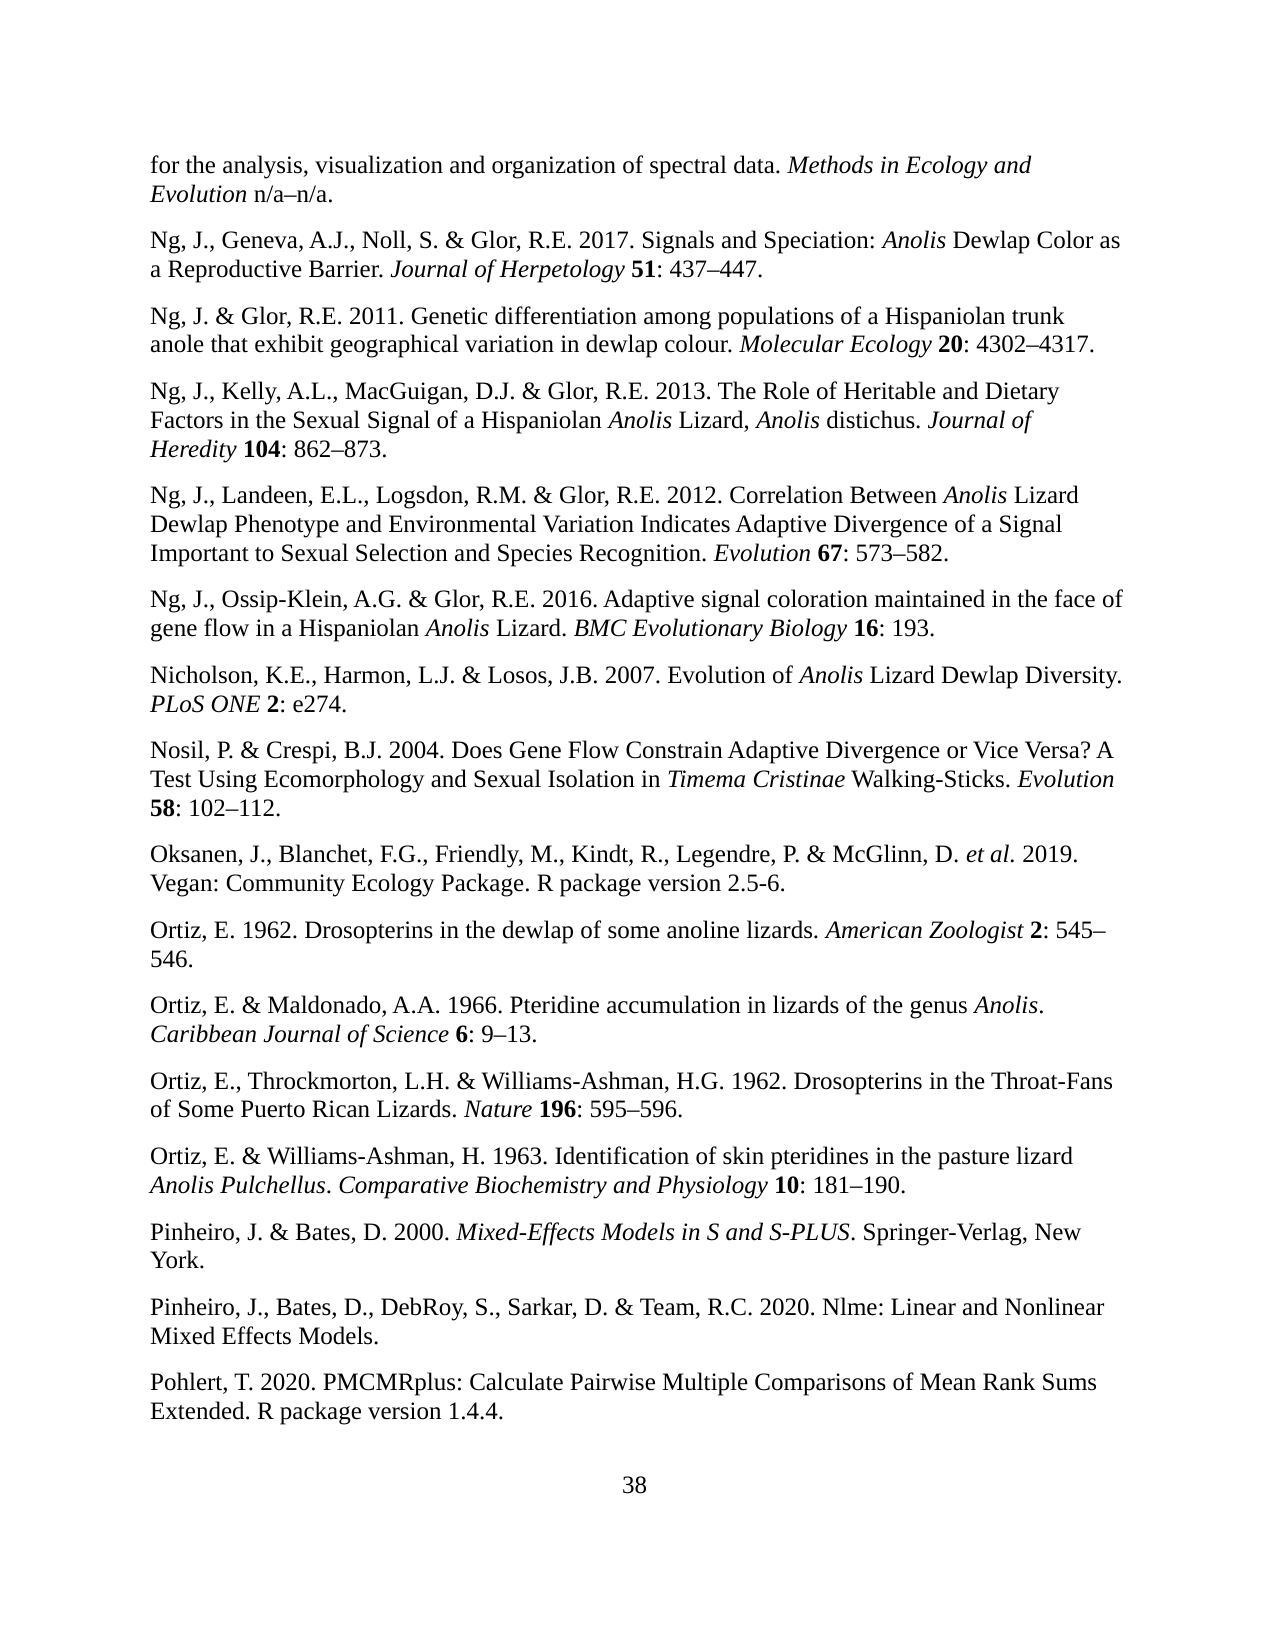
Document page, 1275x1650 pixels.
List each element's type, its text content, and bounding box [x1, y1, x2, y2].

text Ortiz, E., Throckmorton, L.H. & Williams-Ashman, H.G. 1962. Drosopterins in the Throat-Fans of Some Puerto Rican Lizards. Nature 196: 595–596. [150, 1066, 1125, 1123]
text Pinheiro, J., Bates, D., DebRoy, S., Sarkar, D. & Team, R.C. 2020. Nlme: Linear and Nonlinear Mixed Effects Models. [150, 1292, 1125, 1349]
text Ortiz, E. & Maldonado, A.A. 1966. Pteridine accumulation in lizards of the genus Anolis. Caribbean Journal of Science 6: 9–13. [150, 990, 1125, 1048]
text Ortiz, E. 1962. Drosopterins in the dewlap of some anoline lizards. American Zoologist 2: 545–546. [150, 915, 1125, 972]
text for the analysis, visualization and organization of spectral data. Methods in Ecology and Evolution n/a–n/a. [150, 150, 1125, 207]
text Pohlert, T. 2020. PMCMRplus: Calculate Pairwise Multiple Comparisons of Mean Rank Sums Extended. R package version 1.4.4. [150, 1367, 1125, 1425]
text Ng, J., Ossip-Klein, A.G. & Glor, R.E. 2016. Adaptive signal coloration maintained in the face of gene flow in a Hispaniolan Anolis Lizard. BMC Evolutionary Biology 16: 193. [150, 584, 1125, 642]
text Ng, J. & Glor, R.E. 2011. Genetic differentiation among populations of a Hispaniolan trunk anole that exhibit geographical variation in dewlap colour. Molecular Ecology 20: 4302–4317. [150, 301, 1125, 358]
text Ng, J., Geneva, A.J., Noll, S. & Glor, R.E. 2017. Signals and Speciation: Anolis Dewlap Color as a Reproductive Barrier. Journal of Herpetology 51: 437–447. [150, 225, 1125, 283]
text Ng, J., Kelly, A.L., MacGuigan, D.J. & Glor, R.E. 2013. The Role of Heritable and Dietary Factors in the Sexual Signal of a Hispaniolan Anolis Lizard, Anolis distichus. Journal of Heredity 104: 862–873. [150, 376, 1125, 462]
text Pinheiro, J. & Bates, D. 2000. Mixed-Effects Models in S and S-PLUS. Springer-Verlag, New York. [150, 1217, 1125, 1274]
text Ng, J., Landeen, E.L., Logsdon, R.M. & Glor, R.E. 2012. Correlation Between Anolis Lizard Dewlap Phenotype and Environmental Variation Indicates Adaptive Divergence of a Signal Important to Sexual Selection and Species Recognition. Evolution 67: 573–582. [150, 480, 1125, 567]
text Ortiz, E. & Williams-Ashman, H. 1963. Identification of skin pteridines in the pasture lizard Anolis Pulchellus. Comparative Biochemistry and Physiology 10: 181–190. [150, 1141, 1125, 1199]
text Nicholson, K.E., Harmon, L.J. & Losos, J.B. 2007. Evolution of Anolis Lizard Dewlap Diversity. PLoS ONE 2: e274. [150, 660, 1125, 717]
text Nosil, P. & Crespi, B.J. 2004. Does Gene Flow Constrain Adaptive Divergence or Vice Versa? A Test Using Ecomorphology and Sexual Isolation in Timema Cristinae Walking-Sticks. Evolution 58: 102–112. [150, 735, 1125, 822]
text Oksanen, J., Blanchet, F.G., Friendly, M., Kindt, R., Legendre, P. & McGlinn, D. et al. 2019. Vegan: Community Ecology Package. R package version 2.5-6. [150, 839, 1125, 897]
